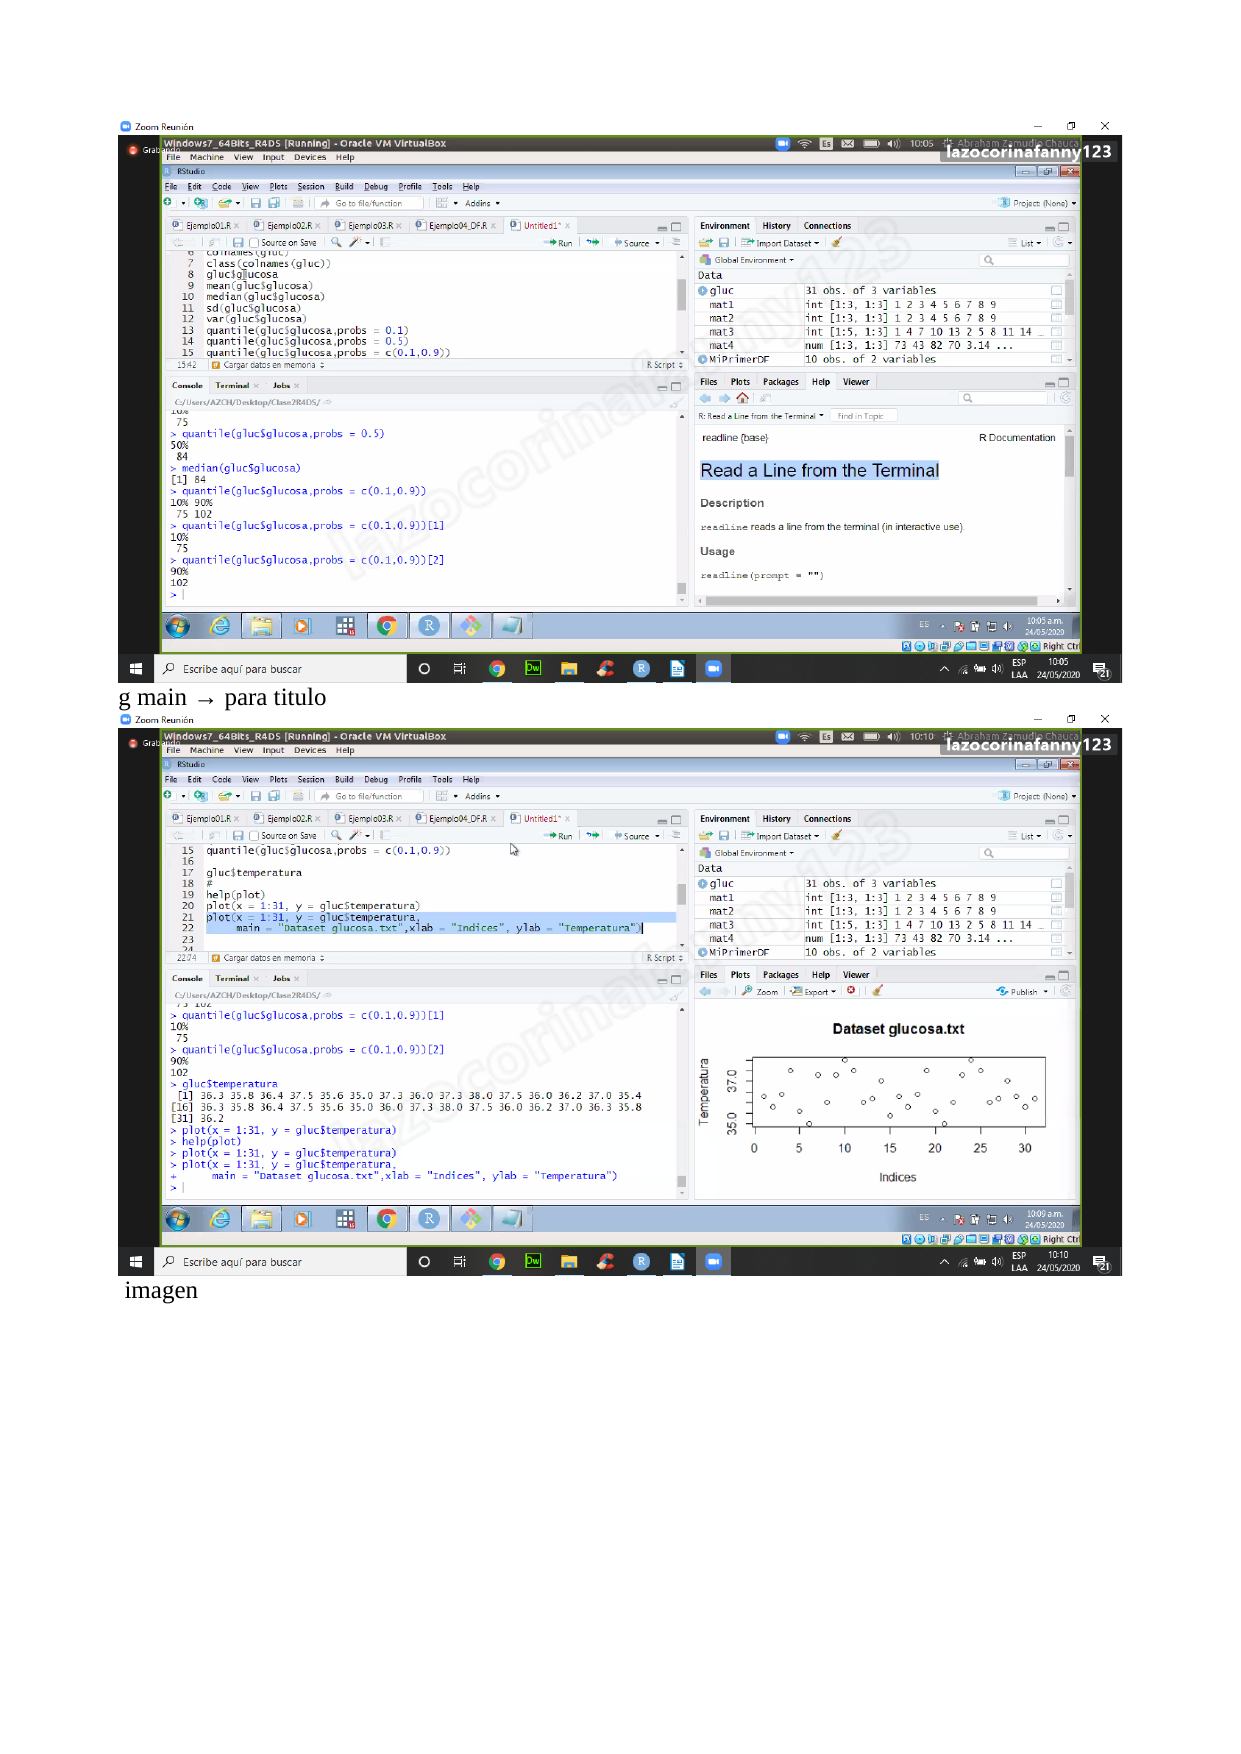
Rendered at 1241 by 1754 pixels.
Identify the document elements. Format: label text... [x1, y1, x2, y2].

text g main → para titulo [118, 683, 1122, 711]
picture [118, 118, 1123, 683]
text imagen [118, 1276, 1122, 1304]
picture [118, 711, 1123, 1276]
